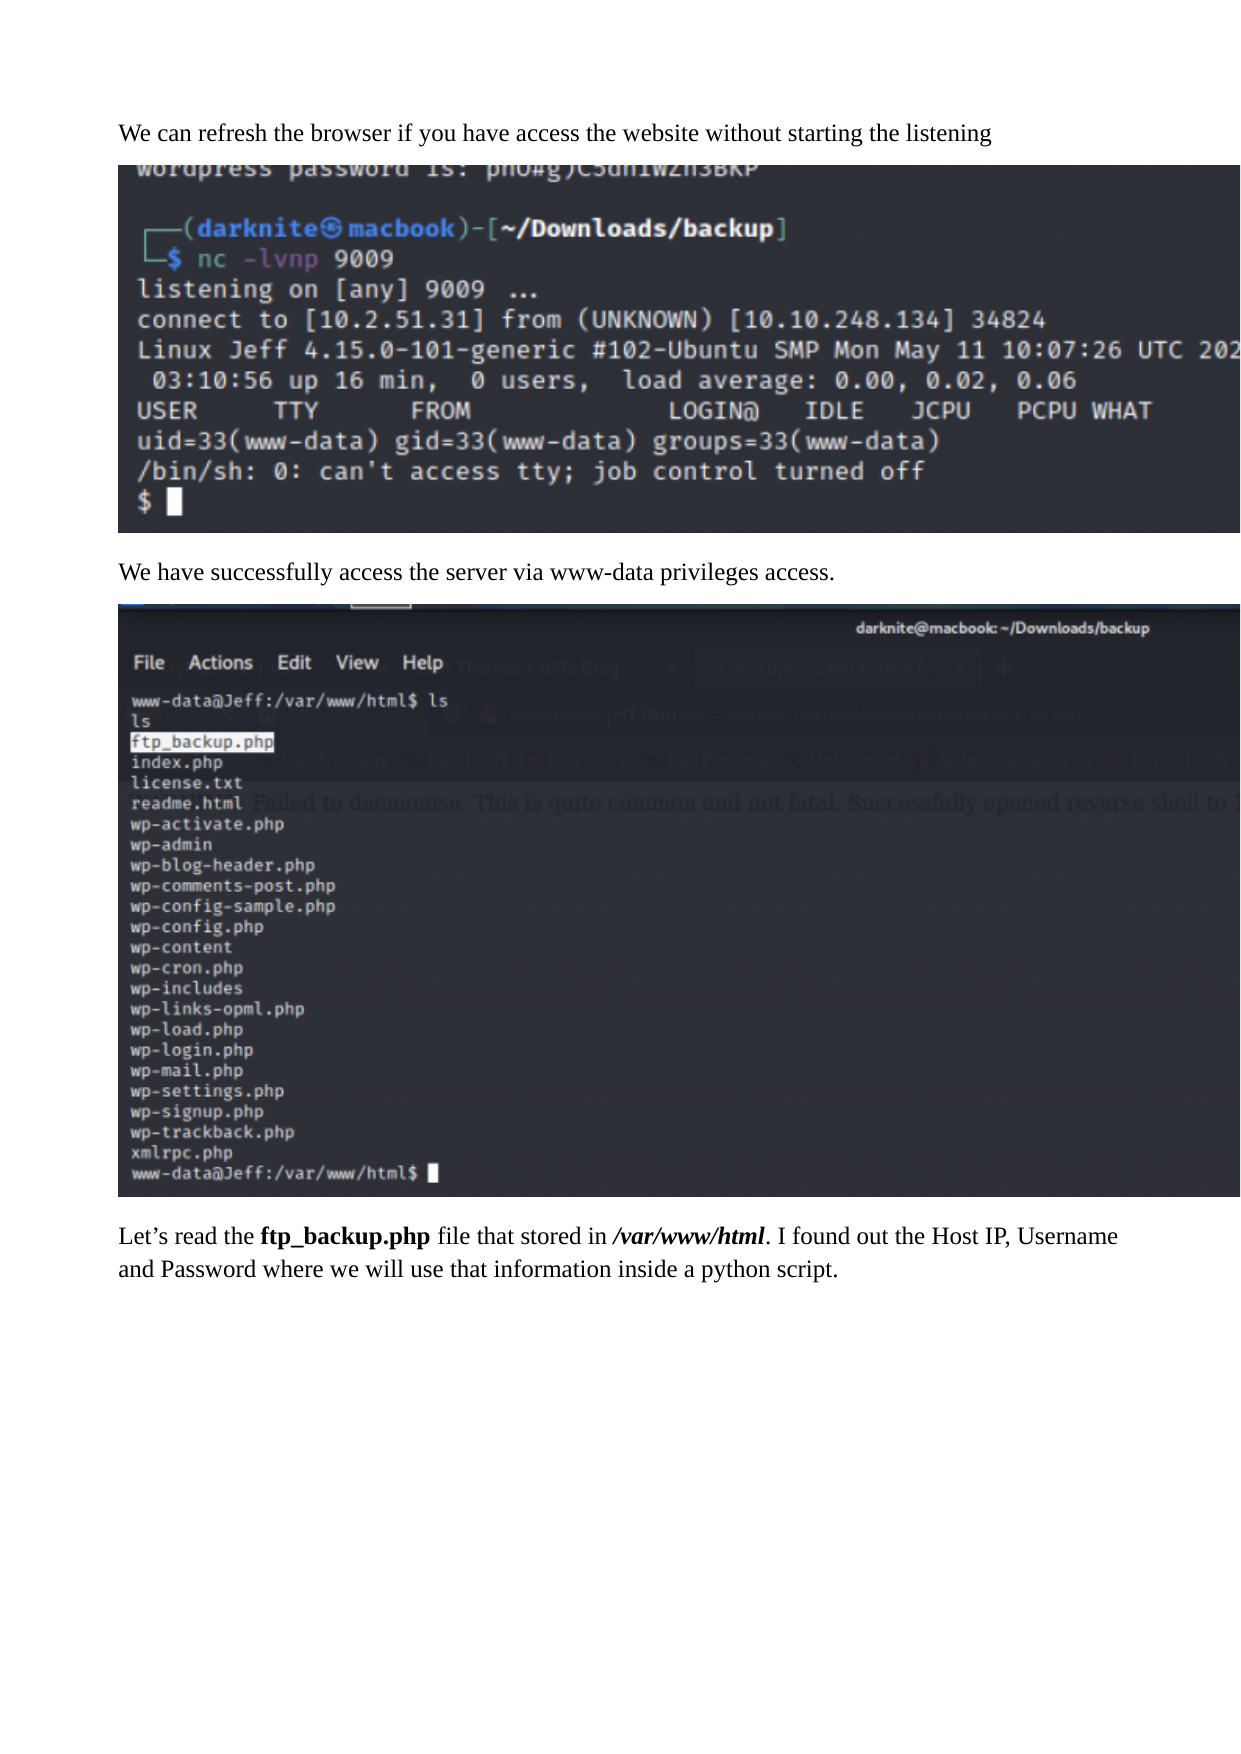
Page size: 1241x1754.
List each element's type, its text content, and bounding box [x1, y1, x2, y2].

text We can refresh the browser if you have access the website without starting the listening [118, 118, 1122, 147]
text Let’s read the ftp_backup.php file that stored in /var/www/html. I found out the Host IP, Username and Password where we will use that information inside a python script. [118, 1221, 1122, 1283]
picture [118, 165, 1241, 533]
picture [118, 604, 1241, 1197]
text We have successfully access the server via www-data privileges access. [118, 557, 1122, 586]
